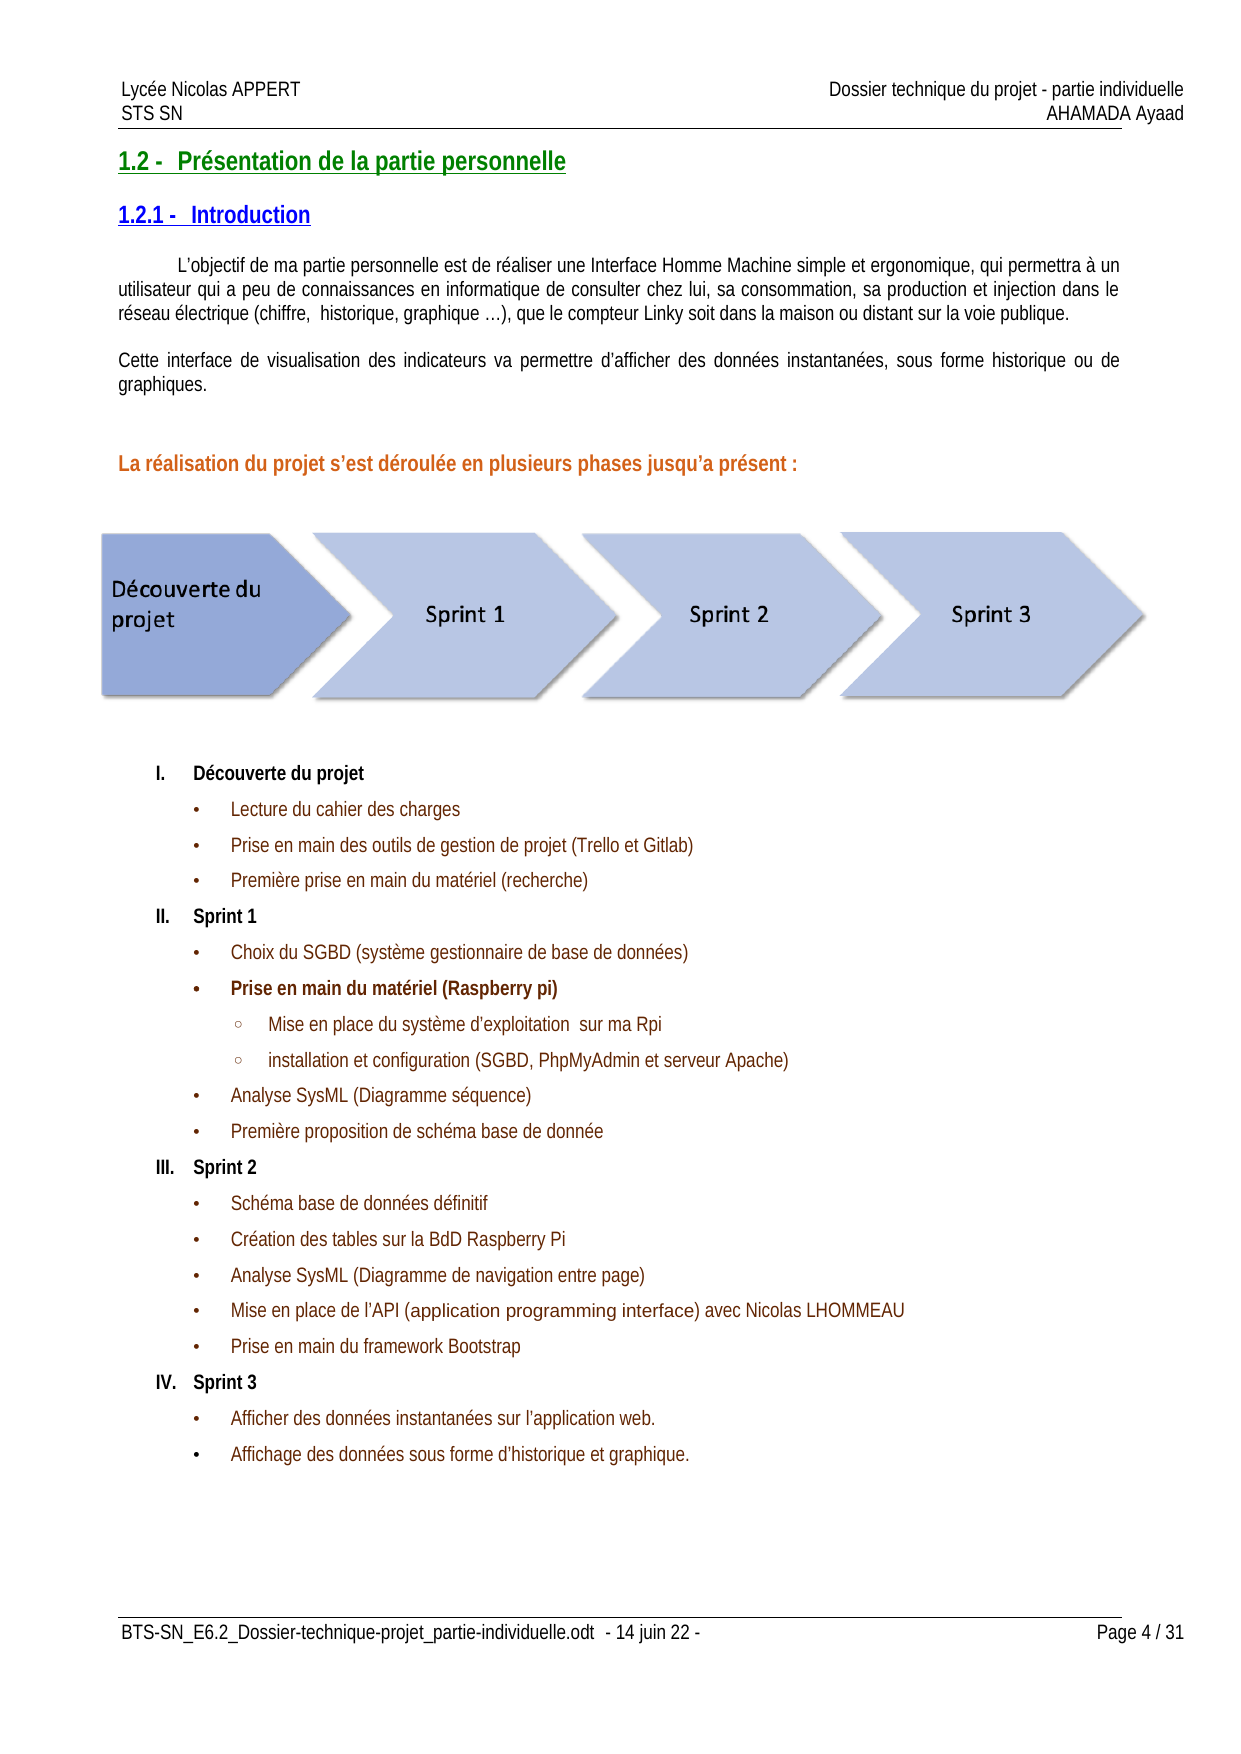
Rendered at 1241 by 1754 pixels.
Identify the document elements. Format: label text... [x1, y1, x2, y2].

picture [88, 512, 1152, 725]
list Analyse SysML (Diagramme séquence) [193, 1083, 1122, 1107]
list Sprint 2 [156, 1155, 1122, 1179]
list Analyse SysML (Diagramme de navigation entre page) [193, 1262, 1122, 1286]
list Prise en main des outils de gestion de projet (Trello et Gitlab) [193, 832, 1122, 856]
subtitle Introduction [118, 200, 1122, 229]
list Affichage des données sous forme d’historique et graphique. [193, 1442, 1122, 1489]
list Choix du SGBD (système gestionnaire de base de données) [193, 940, 1122, 964]
list Première prise en main du matériel (recherche) [193, 868, 1122, 892]
list Première proposition de schéma base de donnée [193, 1119, 1122, 1143]
list Sprint 3 [156, 1370, 1122, 1394]
list Sprint 1 [156, 904, 1122, 928]
list Mise en place du système d’exploitation sur ma Rpi [231, 1012, 1122, 1036]
text Cette interface de visualisation des indicateurs va permettre d’afficher des données instantanées, sous forme historique ou de graphiques. [118, 348, 1122, 396]
list Schéma base de données définitif [193, 1191, 1122, 1215]
subtitle Présentation de la partie personnelle [118, 145, 1122, 176]
list Prise en main du matériel (Raspberry pi) [193, 976, 1122, 1000]
list installation et configuration (SGBD, PhpMyAdmin et serveur Apache) [231, 1047, 1122, 1071]
list Découverte du projet [156, 761, 1122, 785]
list Création des tables sur la BdD Raspberry Pi [193, 1227, 1122, 1251]
list Mise en place de l’API (application programming interface) avec Nicolas LHOMMEAU [193, 1298, 1122, 1322]
list Prise en main du framework Bootstrap [193, 1334, 1122, 1358]
list Afficher des données instantanées sur l’application web. [193, 1406, 1122, 1430]
text L’objectif de ma partie personnelle est de réaliser une Interface Homme Machine simple et ergonomique, qui permettra à un utilisateur qui a peu de connaissances en informatique de consulter chez lui, sa consommation, sa production et injection dans le réseau électrique (chiffre, historique, graphique …), que le compteur Linky soit dans la maison ou distant sur la voie publique. [118, 229, 1122, 324]
text La réalisation du projet s’est déroulée en plusieurs phases jusqu’a présent : [118, 450, 1122, 477]
list Lecture du cahier des charges [193, 797, 1122, 821]
